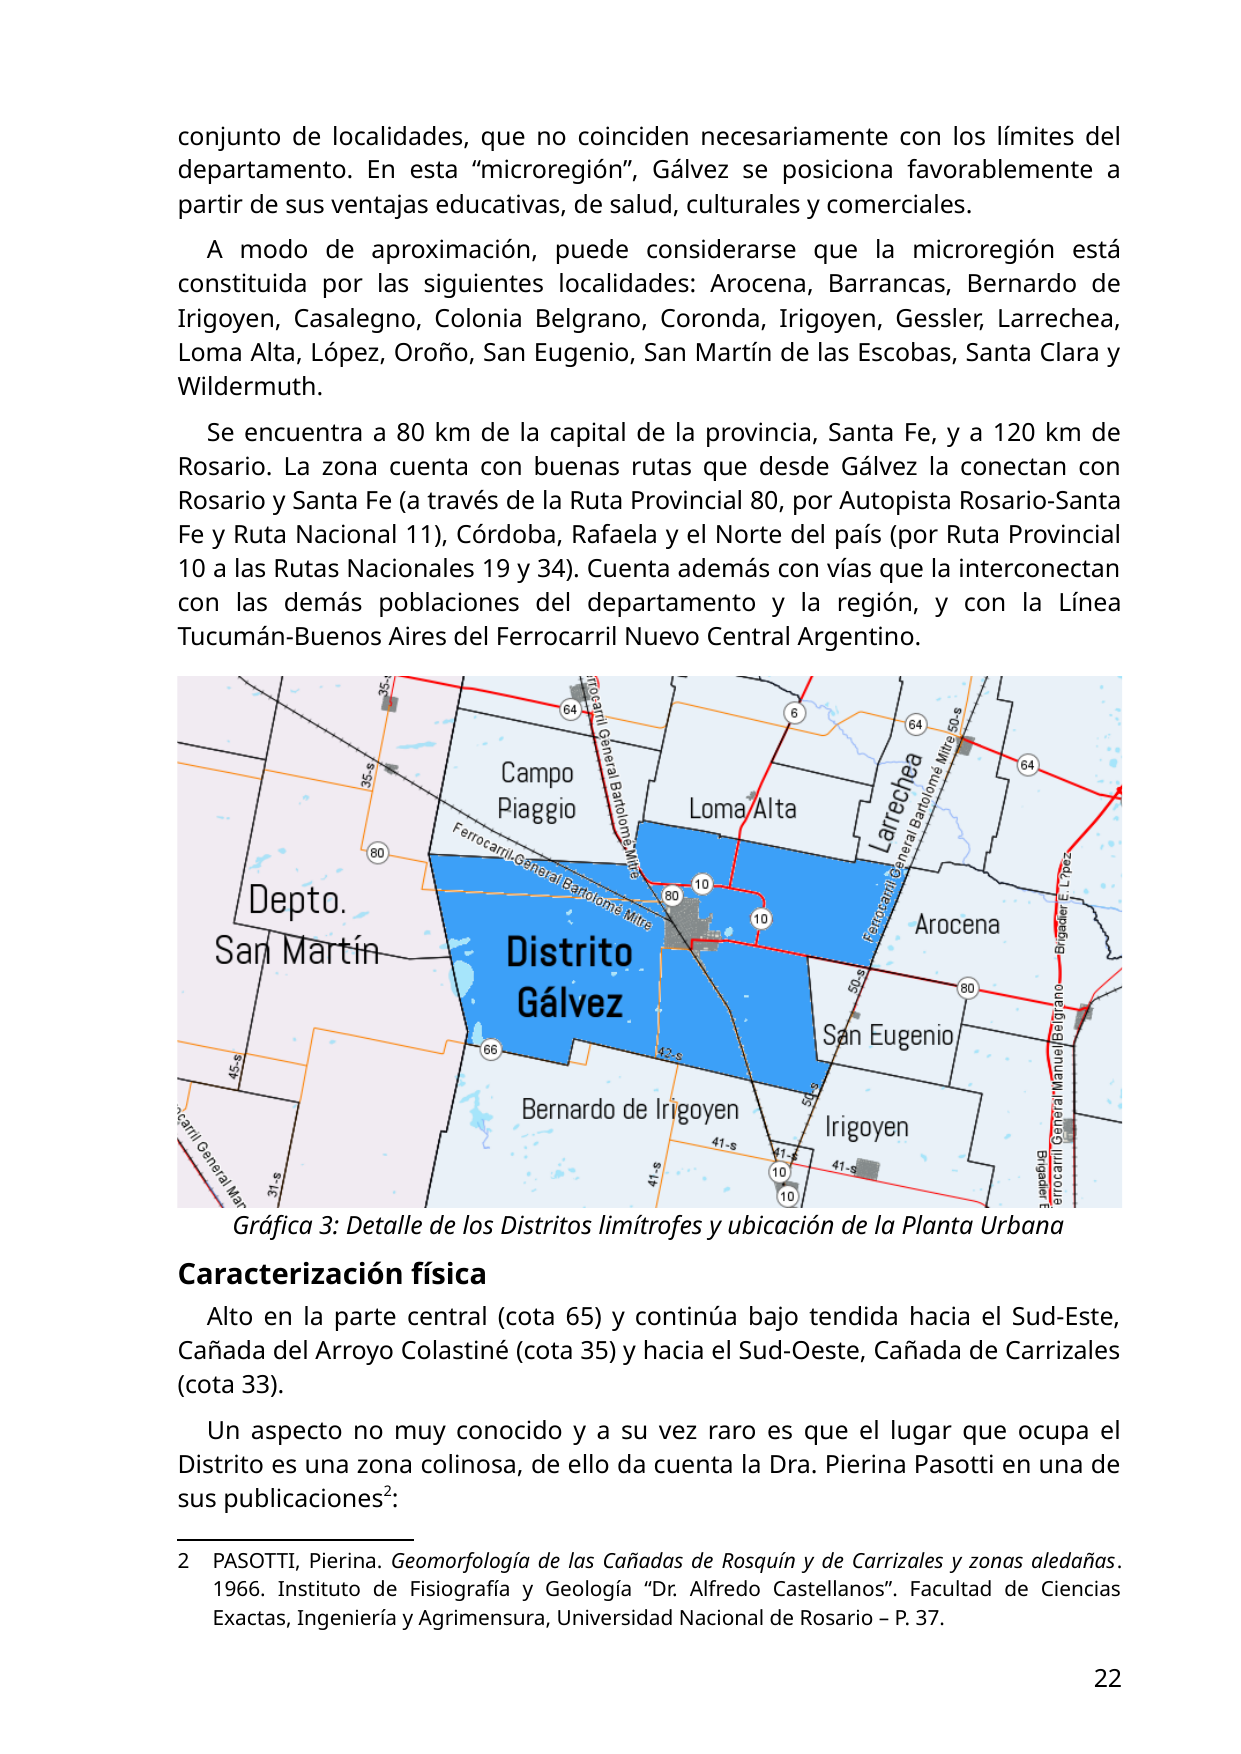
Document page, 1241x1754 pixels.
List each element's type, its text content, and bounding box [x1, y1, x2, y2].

text Alto en la parte central (cota 65) y continúa bajo tendida hacia el Sud-Este, Cañada del Arroyo Colastiné (cota 35) y hacia el Sud-Oeste, Cañada de Carrizales (cota 33). [177, 1299, 1122, 1401]
picture [177, 676, 1123, 1208]
text Gráfica 3: Detalle de los Distritos limítrofes y ubicación de la Planta Urbana [177, 1208, 1122, 1242]
text A modo de aproximación, puede considerarse que la microregión está constituida por las siguientes localidades: Arocena, Barrancas, Bernardo de Irigoyen, Casalegno, Colonia Belgrano, Coronda, Irigoyen, Gessler, Larrechea, Loma Alta, López, Oroño, San Eugenio, San Martín de las Escobas, Santa Clara y Wildermuth. [177, 232, 1122, 402]
subtitle Caracterización física [177, 1253, 1122, 1293]
text Un aspecto no muy conocido y a su vez raro es que el lugar que ocupa el Distrito es una zona colinosa, de ello da cuenta la Dra. Pierina Pasotti en una de sus publicaciones: [177, 1413, 1122, 1515]
text PASOTTI, Pierina. Geomorfología de las Cañadas de Rosquín y de Carrizales y zonas aledañas. 1966. Instituto de Fisiografía y Geología “Dr. Alfredo Castellanos”. Facultad de Ciencias Exactas, Ingeniería y Agrimensura, Universidad Nacional de Rosario – P. 37. [177, 1546, 1122, 1631]
text Se encuentra a 80 km de la capital de la provincia, Santa Fe, y a 120 km de Rosario. La zona cuenta con buenas rutas que desde Gálvez la conectan con Rosario y Santa Fe (a través de la Ruta Provincial 80, por Autopista Rosario-Santa Fe y Ruta Nacional 11), Córdoba, Rafaela y el Norte del país (por Ruta Provincial 10 a las Rutas Nacionales 19 y 34). Cuenta además con vías que la interconectan con las demás poblaciones del departamento y la región, y con la Línea Tucumán-Buenos Aires del Ferrocarril Nuevo Central Argentino. [177, 414, 1122, 653]
text conjunto de localidades, que no coinciden necesariamente con los límites del departamento. En esta “microregión”, Gálvez se posiciona favorablemente a partir de sus ventajas educativas, de salud, culturales y comerciales. [177, 118, 1122, 220]
